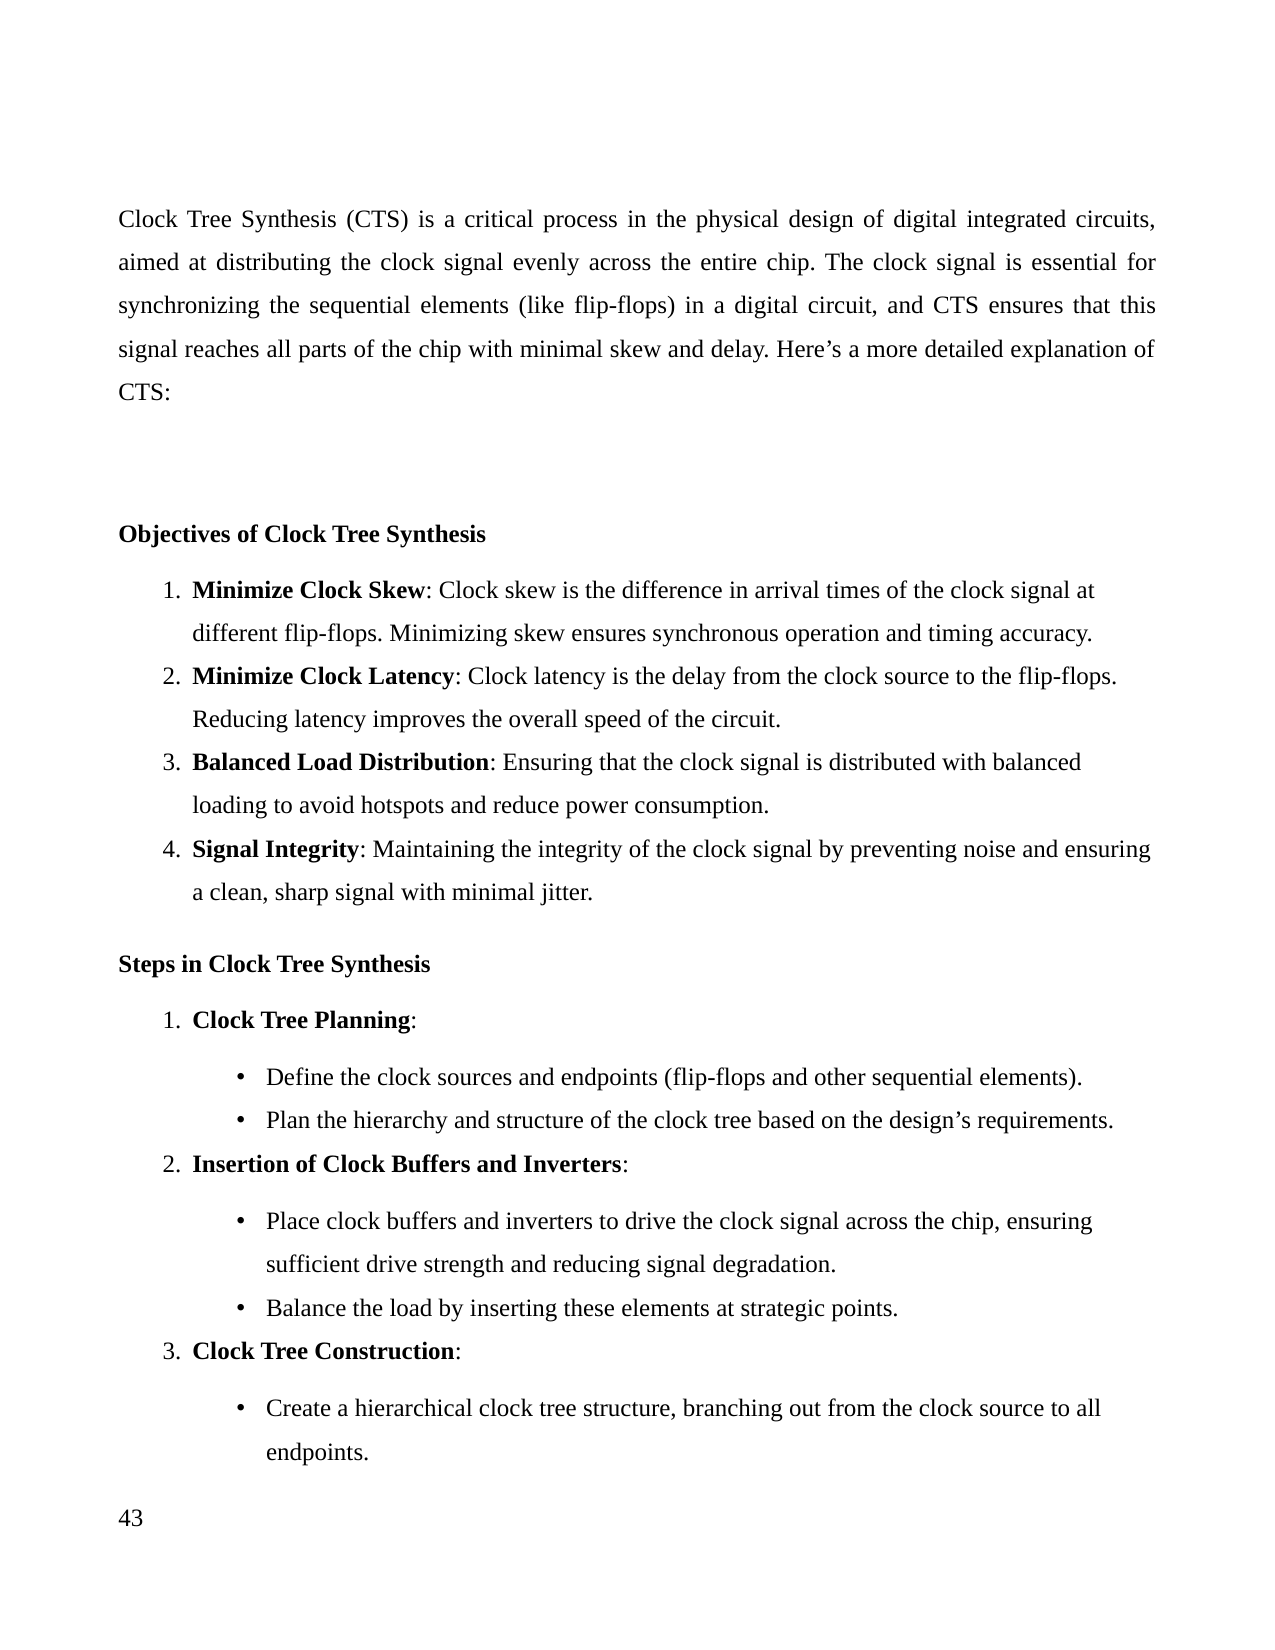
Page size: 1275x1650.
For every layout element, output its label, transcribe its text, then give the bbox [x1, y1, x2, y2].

list Define the clock sources and endpoints (flip-flops and other sequential elements). [236, 1062, 1157, 1091]
subtitle Objectives of Clock Tree Synthesis [118, 519, 1157, 548]
list Balanced Load Distribution: Ensuring that the clock signal is distributed with balanced loading to avoid hotspots and reduce power consumption. [162, 747, 1157, 819]
list Create a hierarchical clock tree structure, branching out from the clock source to all endpoints. [236, 1393, 1157, 1465]
list Balance the load by inserting these elements at strategic points. [236, 1293, 1157, 1321]
list Insertion of Clock Buffers and Inverters: [162, 1149, 1157, 1177]
list Clock Tree Construction: [162, 1336, 1157, 1364]
subtitle Steps in Clock Tree Synthesis [118, 949, 1157, 978]
list Place clock buffers and inverters to drive the clock signal across the chip, ensuring sufficient drive strength and reducing signal degradation. [236, 1206, 1157, 1278]
list Minimize Clock Skew: Clock skew is the difference in arrival times of the clock signal at different flip-flops. Minimizing skew ensures synchronous operation and timing accuracy. [162, 575, 1157, 647]
list Clock Tree Planning: [162, 1005, 1157, 1033]
text Clock Tree Synthesis (CTS) is a critical process in the physical design of digital integrated circuits, aimed at distributing the clock signal evenly across the entire chip. The clock signal is essential for synchronizing the sequential elements (like flip-flops) in a digital circuit, and CTS ensures that this signal reaches all parts of the chip with minimal skew and delay. Here’s a more detailed explanation of CTS: [118, 204, 1157, 406]
list Plan the hierarchy and structure of the clock tree based on the design’s requirements. [236, 1106, 1157, 1134]
list Signal Integrity: Maintaining the integrity of the clock signal by preventing noise and ensuring a clean, sharp signal with minimal jitter. [162, 834, 1157, 906]
list Minimize Clock Latency: Clock latency is the delay from the clock source to the flip-flops. Reducing latency improves the overall speed of the circuit. [162, 661, 1157, 733]
